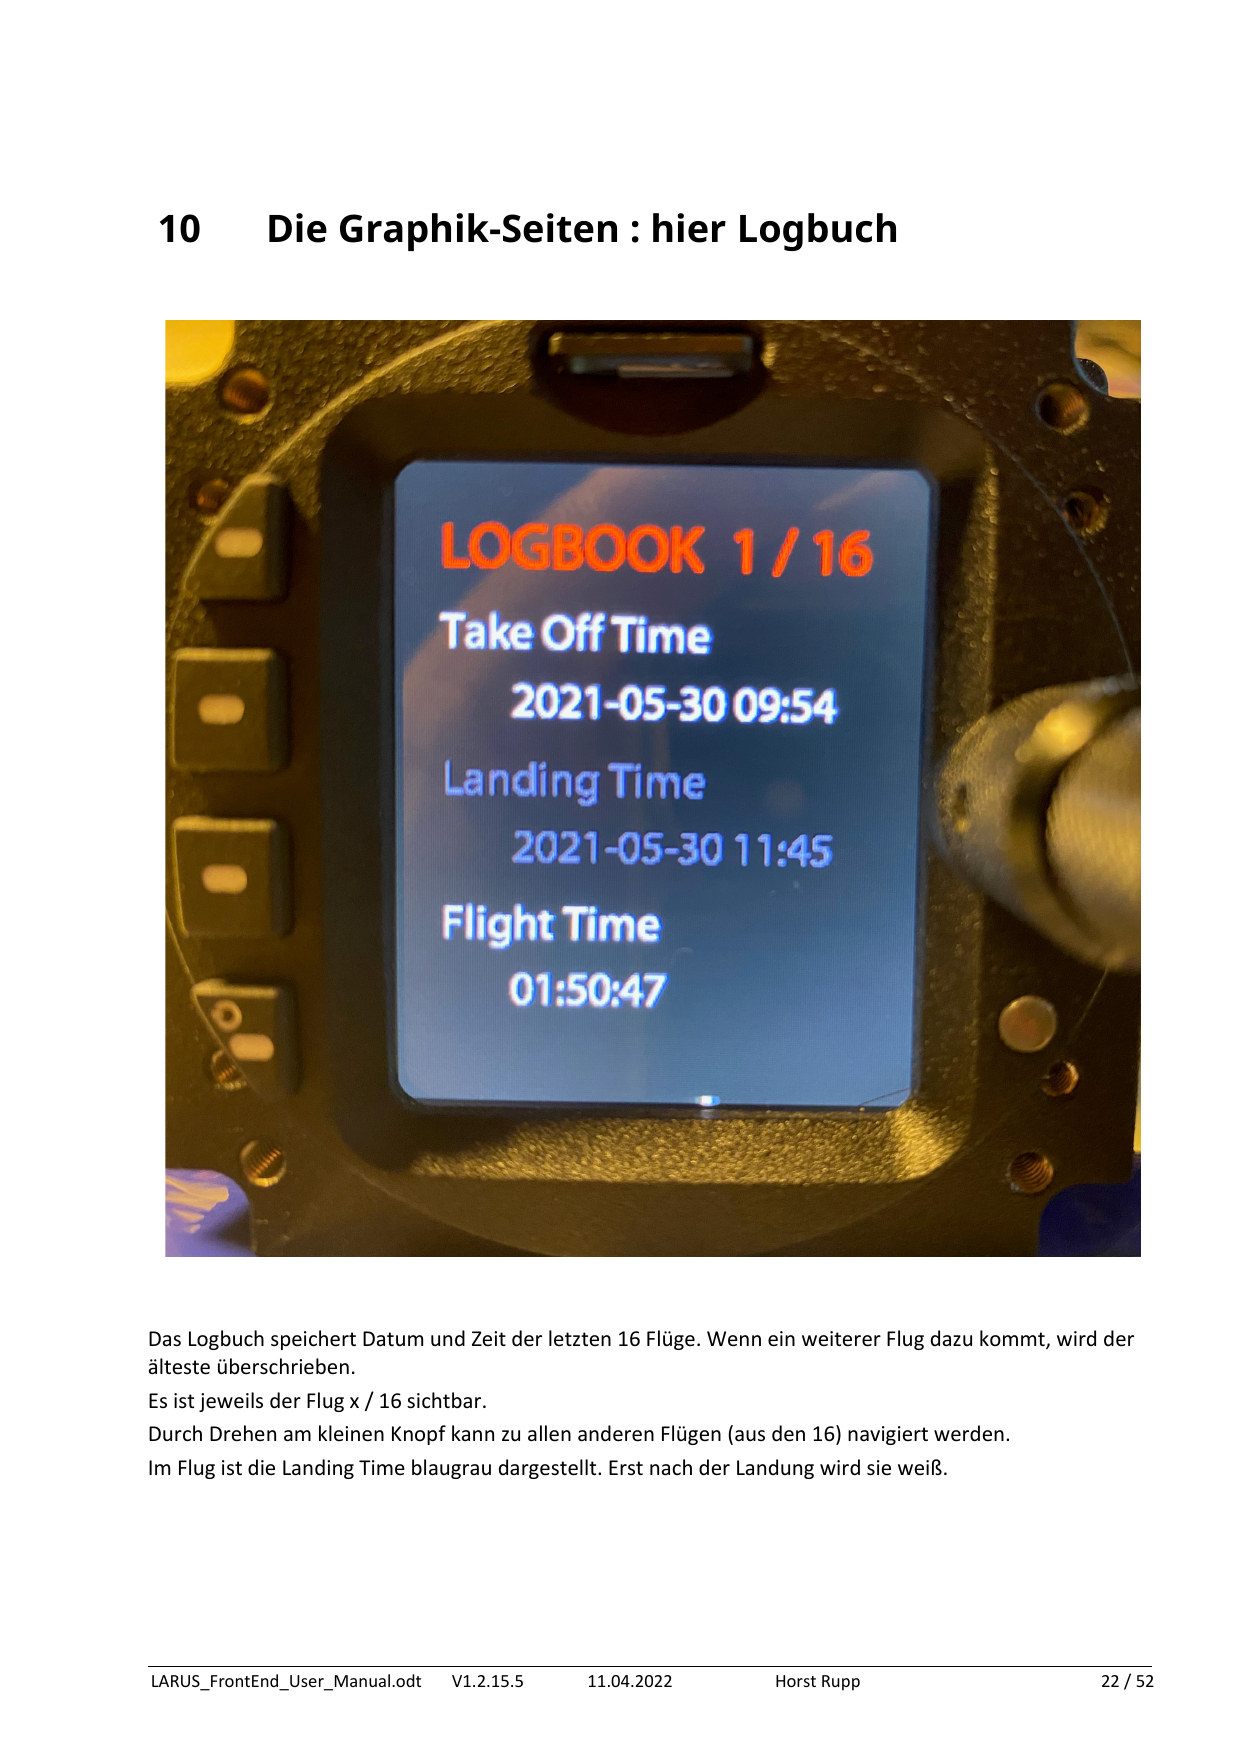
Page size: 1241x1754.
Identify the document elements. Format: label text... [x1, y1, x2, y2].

text Im Flug ist die Landing Time blaugrau dargestellt. Erst nach der Landung wird sie weiß. [148, 1453, 1152, 1481]
text Das Logbuch speichert Datum und Zeit der letzten 16 Flüge. Wenn ein weiterer Flug dazu kommt, wird der älteste überschrieben. [148, 1324, 1152, 1380]
picture [165, 320, 1141, 1257]
text Durch Drehen am kleinen Knopf kann zu allen anderen Flügen (aus den 16) navigiert werden. [148, 1419, 1152, 1448]
text Es ist jeweils der Flug x / 16 sichtbar. [148, 1386, 1152, 1414]
subtitle Die Graphik-Seiten : hier Logbuch [148, 202, 1128, 254]
